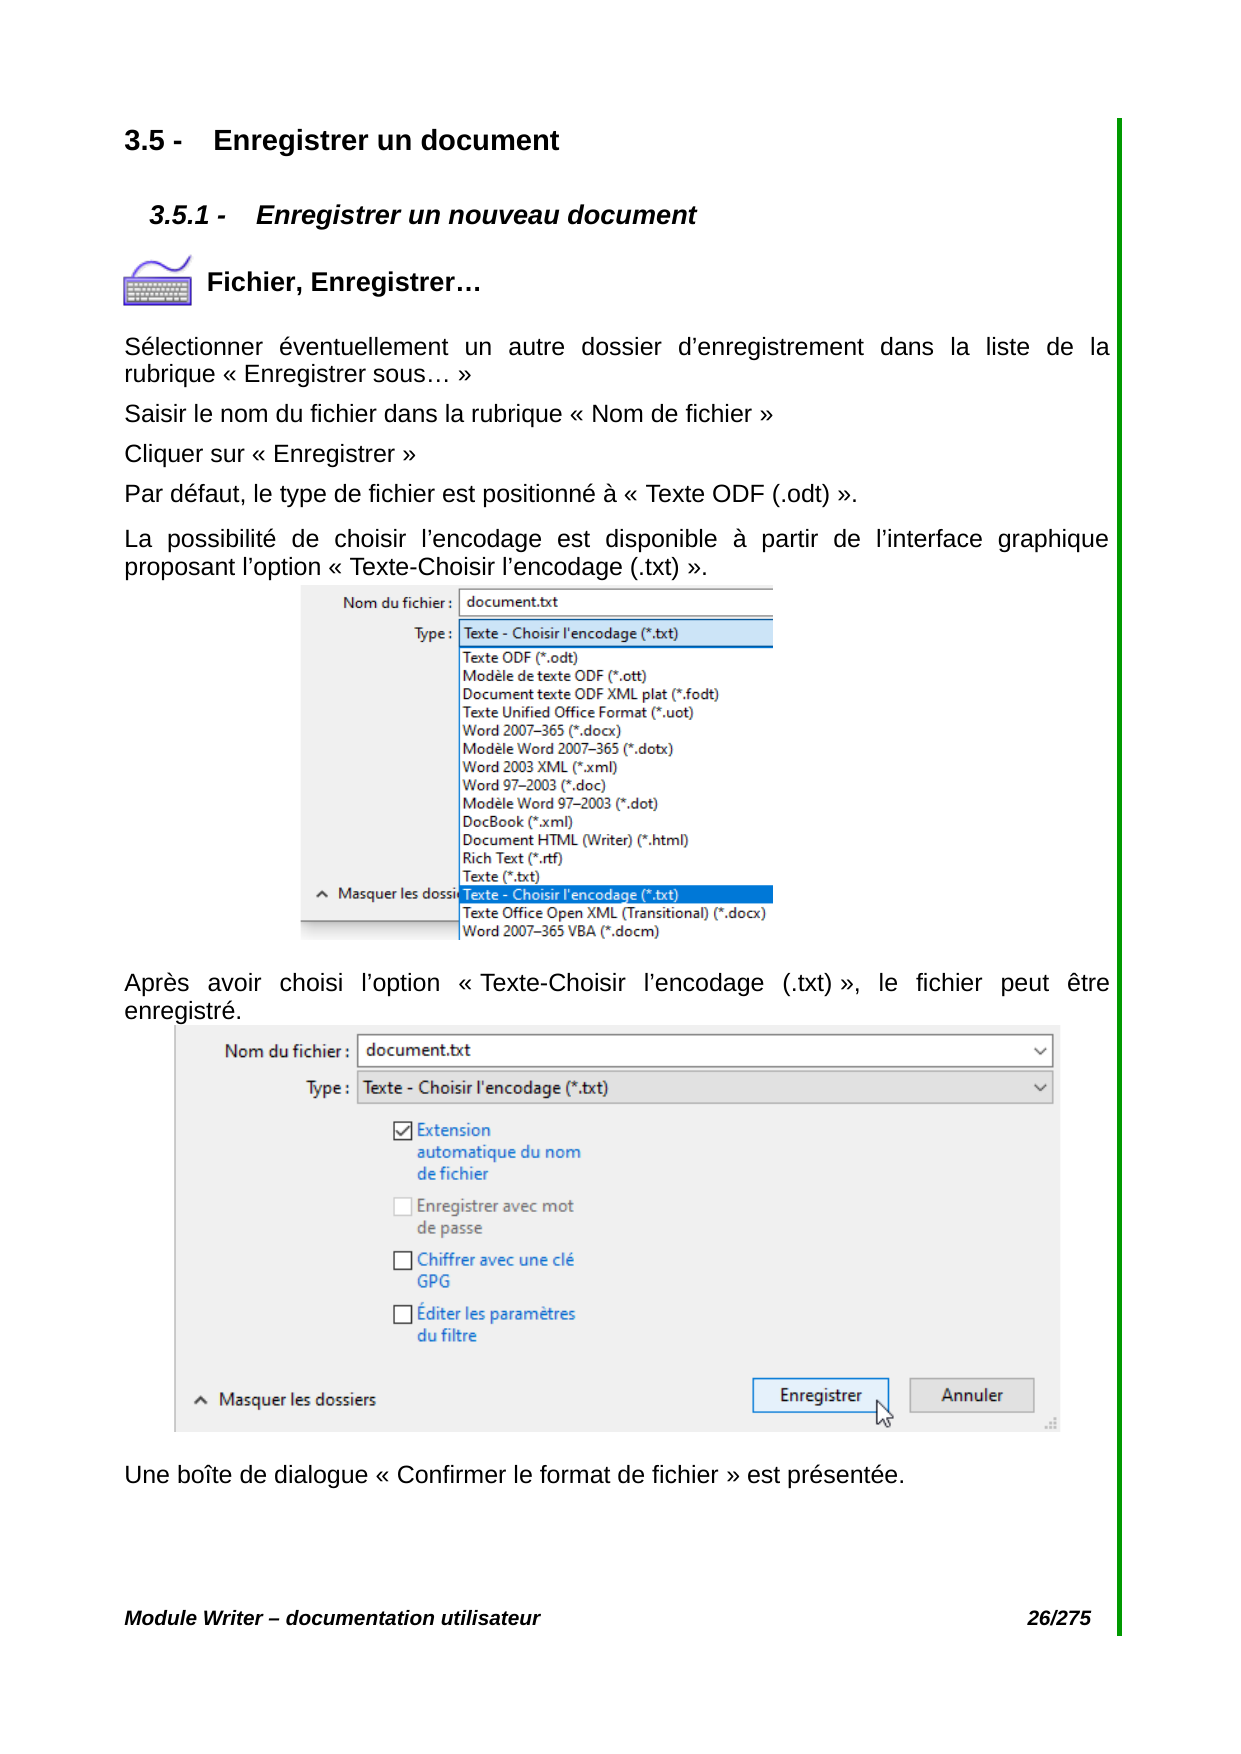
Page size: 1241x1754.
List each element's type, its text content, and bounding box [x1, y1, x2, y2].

text Saisir le nom du fichier dans la rubrique « Nom de fichier » [124, 400, 1111, 428]
text Fichier, Enregistrer… [195, 267, 1111, 297]
subtitle Enregistrer un document [124, 124, 1111, 157]
picture [174, 1025, 1061, 1432]
picture [300, 585, 773, 940]
picture [120, 244, 195, 320]
text Cliquer sur « Enregistrer » [124, 440, 1111, 468]
text Après avoir choisi l’option « Texte-Choisir l’encodage (.txt) », le fichier peut être enregistré. [124, 598, 1111, 1025]
text Par défaut, le type de fichier est positionné à « Texte ODF (.odt) ». [124, 479, 1111, 507]
text La possibilité de choisir l’encodage est disponible à partir de l’interface graphique proposant l’option « Texte-Choisir l’encodage (.txt) ». [124, 525, 1111, 581]
text Sélectionner éventuellement un autre dossier d’enregistrement dans la liste de la rubrique « Enregistrer sous… » [124, 332, 1111, 388]
text Une boîte de dialogue « Confirmer le format de fichier » est présentée. [124, 1037, 1111, 1489]
subtitle Enregistrer un nouveau document [149, 200, 1111, 231]
